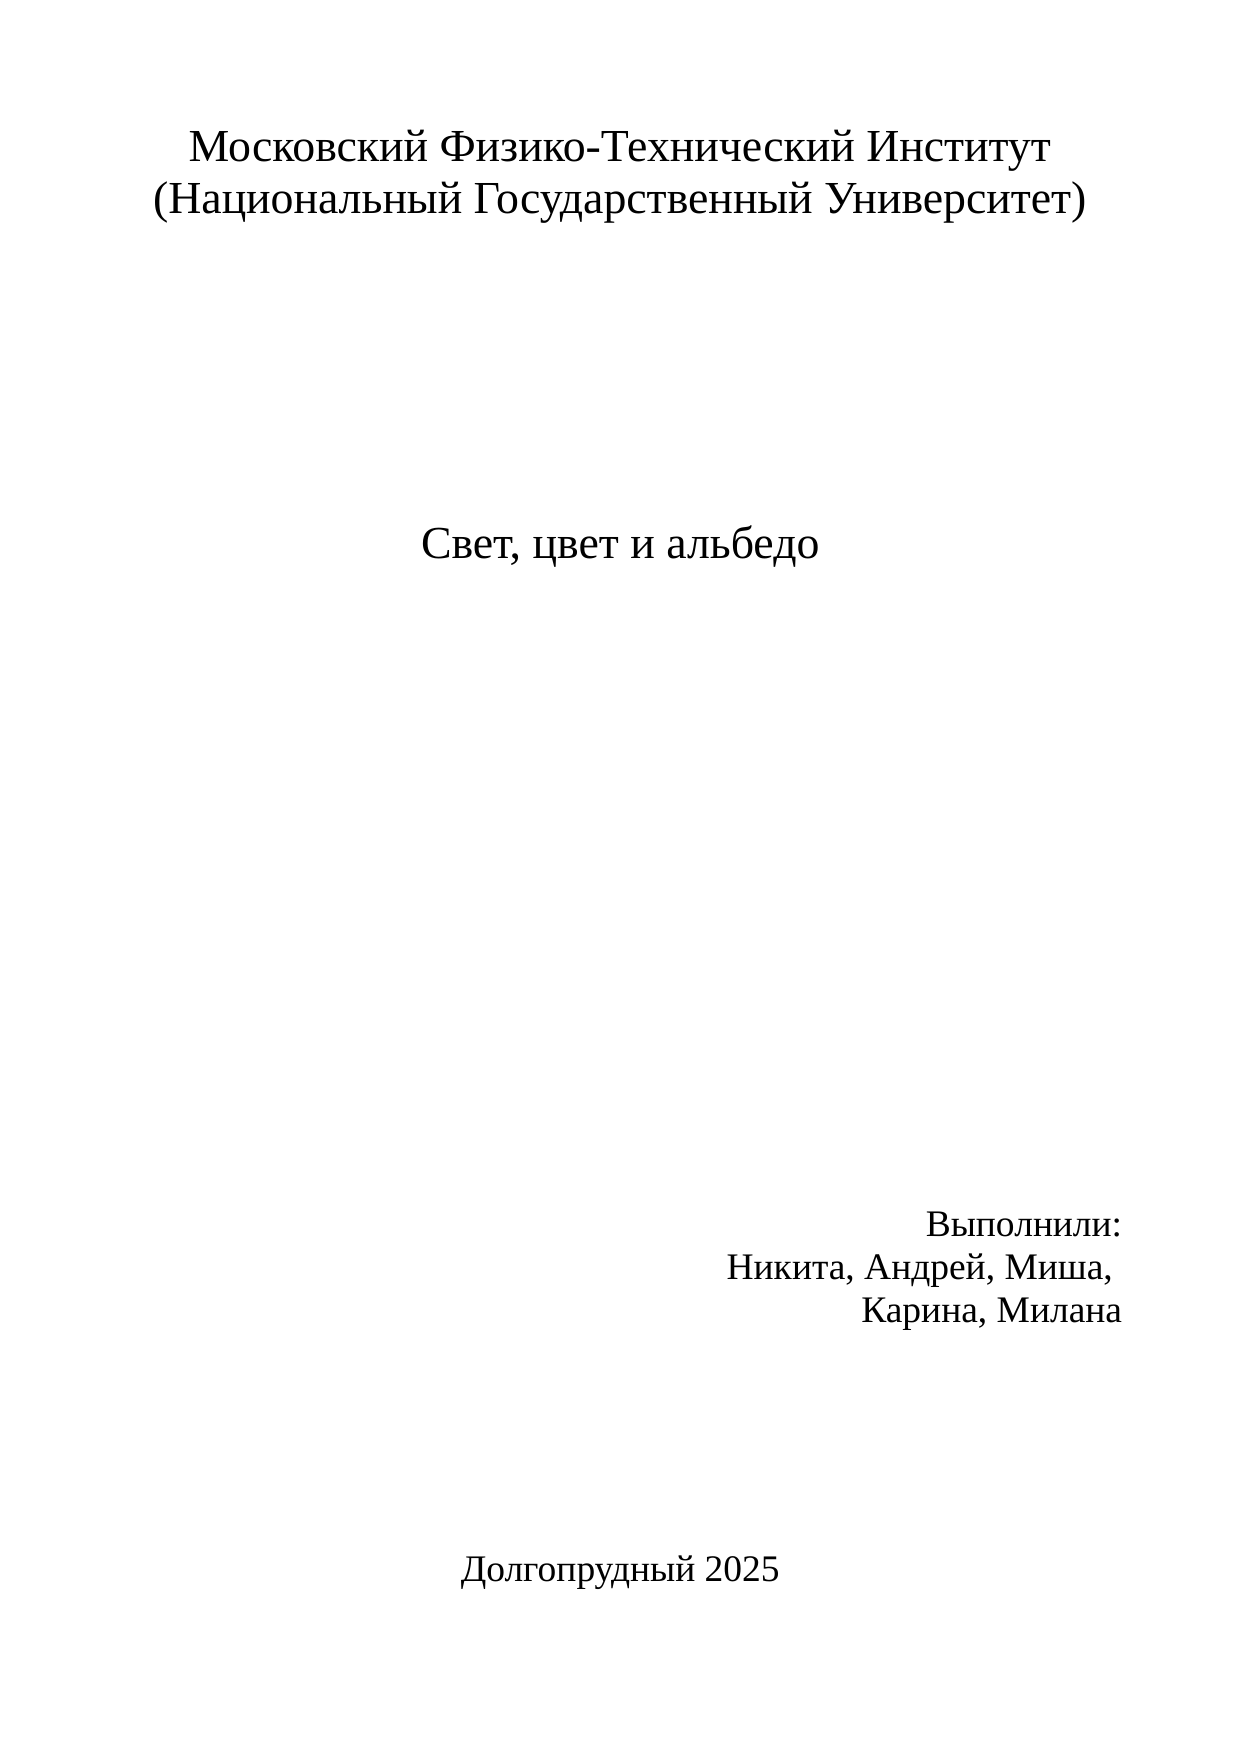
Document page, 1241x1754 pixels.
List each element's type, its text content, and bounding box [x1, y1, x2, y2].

text Московский Физико-Технический Институт (Национальный Государственный Университет) [118, 118, 1122, 223]
text Карина, Милана [118, 1287, 1122, 1330]
text Никита, Андрей, Миша, [118, 1244, 1122, 1287]
text Свет, цвет и альбедо [118, 516, 1122, 568]
text Выполнили: [118, 1201, 1122, 1244]
text Долгопрудный 2025 [118, 1546, 1122, 1589]
